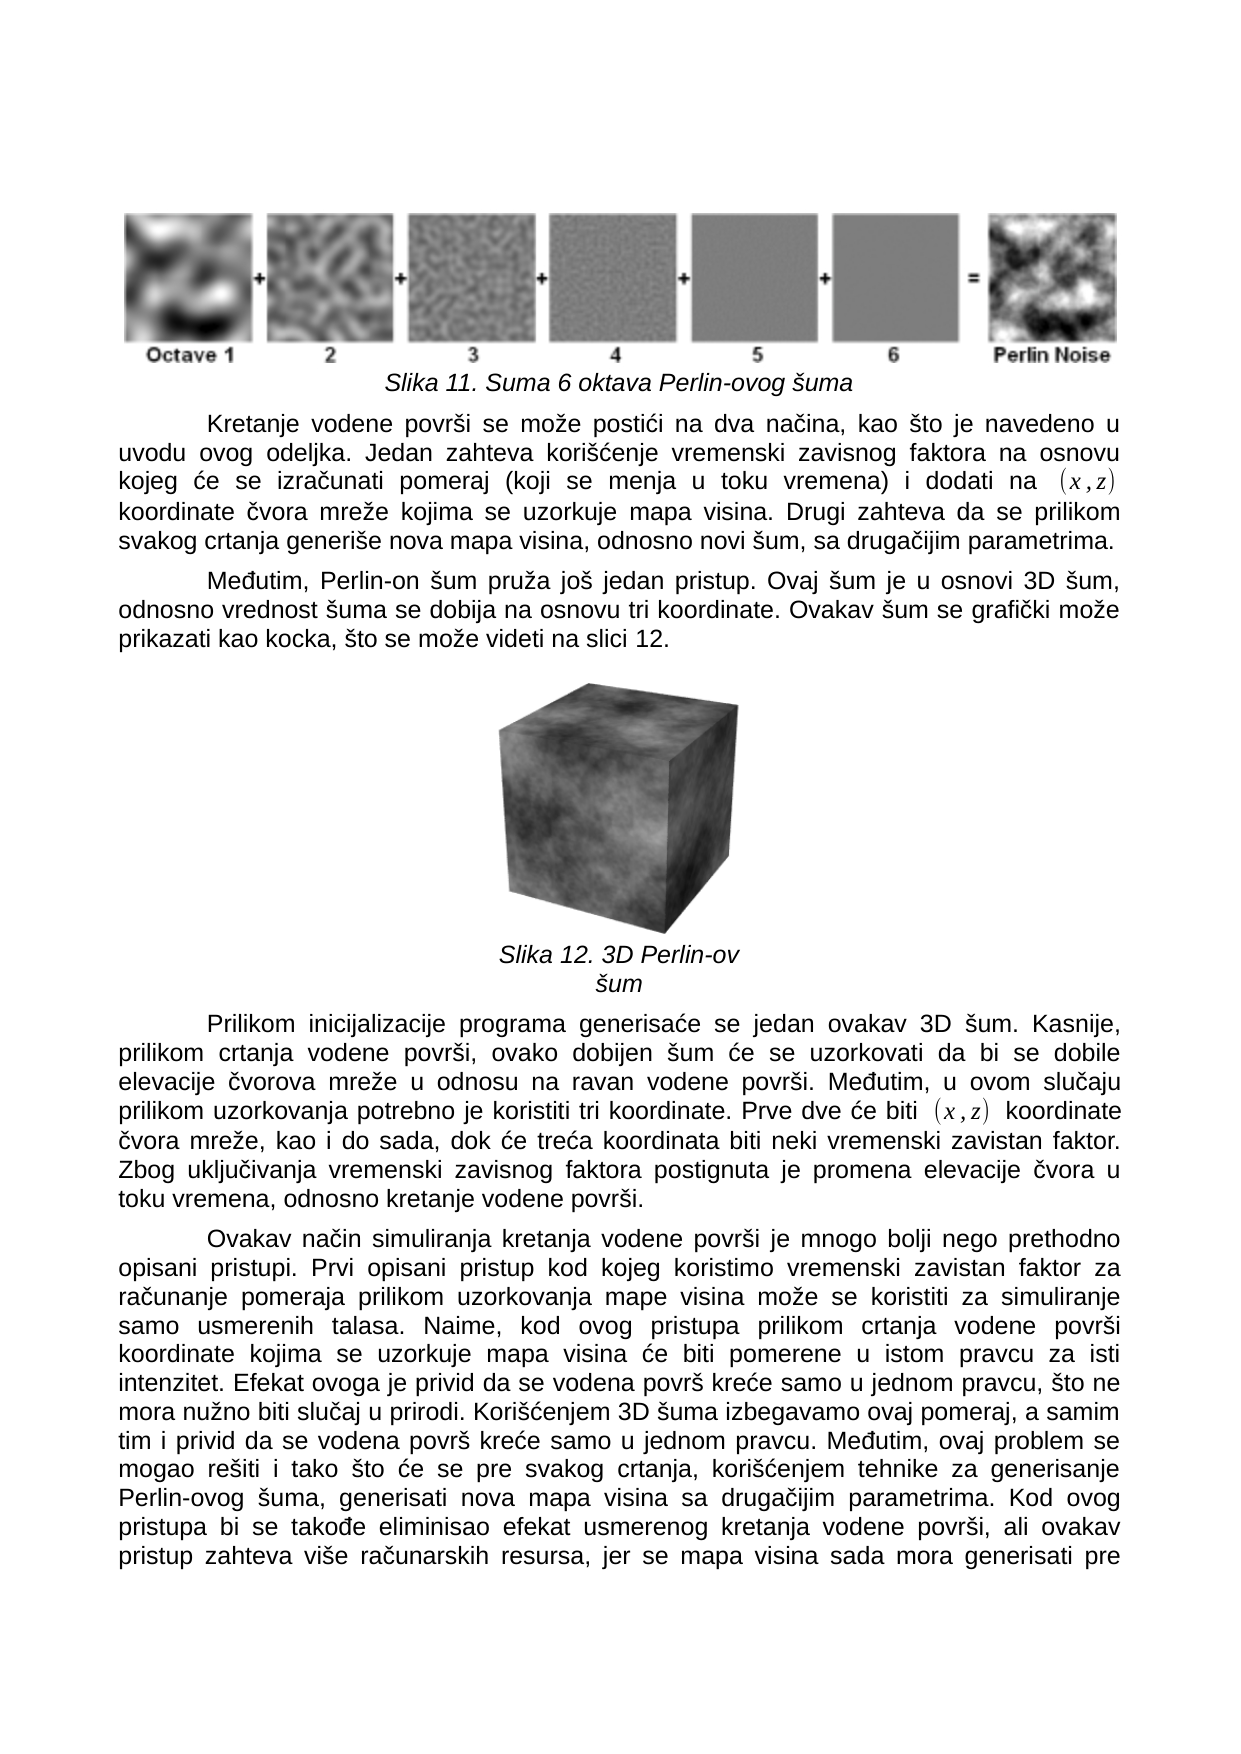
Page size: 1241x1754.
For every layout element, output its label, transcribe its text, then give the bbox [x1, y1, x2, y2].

text Ovakav način simuliranja kretanja vodene površi je mnogo bolji nego prethodno opisani pristupi. Prvi opisani pristup kod kojeg koristimo vremenski zavistan faktor za računanje pomeraja prilikom uzorkovanja mape visina može se koristiti za simuliranje samo usmerenih talasa. Naime, kod ovog pristupa prilikom crtanja vodene površi koordinate kojima se uzorkuje mapa visina će biti pomerene u istom pravcu za isti intenzitet. Efekat ovoga je privid da se vodena površ kreće samo u jednom pravcu, što ne mora nužno biti slučaj u prirodi. Korišćenjem 3D šuma izbegavamo ovaj pomeraj, a samim tim i privid da se vodena površ kreće samo u jednom pravcu. Međutim, ovaj problem se mogao rešiti i tako što će se pre svakog crtanja, korišćenjem tehnike za generisanje Perlin-ovog šuma, generisati nova mapa visina sa drugačijim parametrima. Kod ovog pristupa bi se takođe eliminisao efekat usmerenog kretanja vodene površi, ali ovakav pristup zahteva više računarskih resursa, jer se mapa visina sada mora generisati pre [118, 1224, 1122, 1569]
picture [494, 682, 747, 935]
picture [118, 201, 1123, 369]
text [118, 177, 1122, 201]
text Prilikom inicijalizacije programa generisaće se jedan ovakav 3D šum. Kasnije, prilikom crtanja vodene površi, ovako dobijen šum će se uzorkovati da bi se dobile elevacije čvorova mreže u odnosu na ravan vodene površi. Međutim, u ovom slučaju prilikom uzorkovanja potrebno je koristiti tri koordinate. Prve dve će biti koordinate čvora mreže, kao i do sada, dok će treća koordinata biti neki vremenski zavistan faktor. Zbog uključivanja vremenski zavisnog faktora postignuta je promena elevacije čvora u toku vremena, odnosno kretanje vodene površi. [118, 664, 1122, 1212]
text Međutim, Perlin-on šum pruža još jedan pristup. Ovaj šum je u osnovi 3D šum, odnosno vrednost šuma se dobija na osnovu tri koordinate. Ovakav šum se grafički može prikazati kao kocka, što se može videti na slici 12. [118, 566, 1122, 652]
text Slika 11. Suma 6 oktava Perlin-ovog šuma [118, 369, 1122, 397]
text Slika 12. 3D Perlin-ov šum [494, 935, 746, 998]
text Kretanje vodene površi se može postići na dva načina, kao što je navedeno u uvodu ovog odeljka. Jedan zahteva korišćenje vremenski zavisnog faktora na osnovu kojeg će se izračunati pomeraj (koji se menja u toku vremena) i dodati na koordinate čvora mreže kojima se uzorkuje mapa visina. Drugi zahteva da se prilikom svakog crtanja generiše nova mapa visina, odnosno novi šum, sa drugačijim parametrima. [118, 397, 1122, 554]
